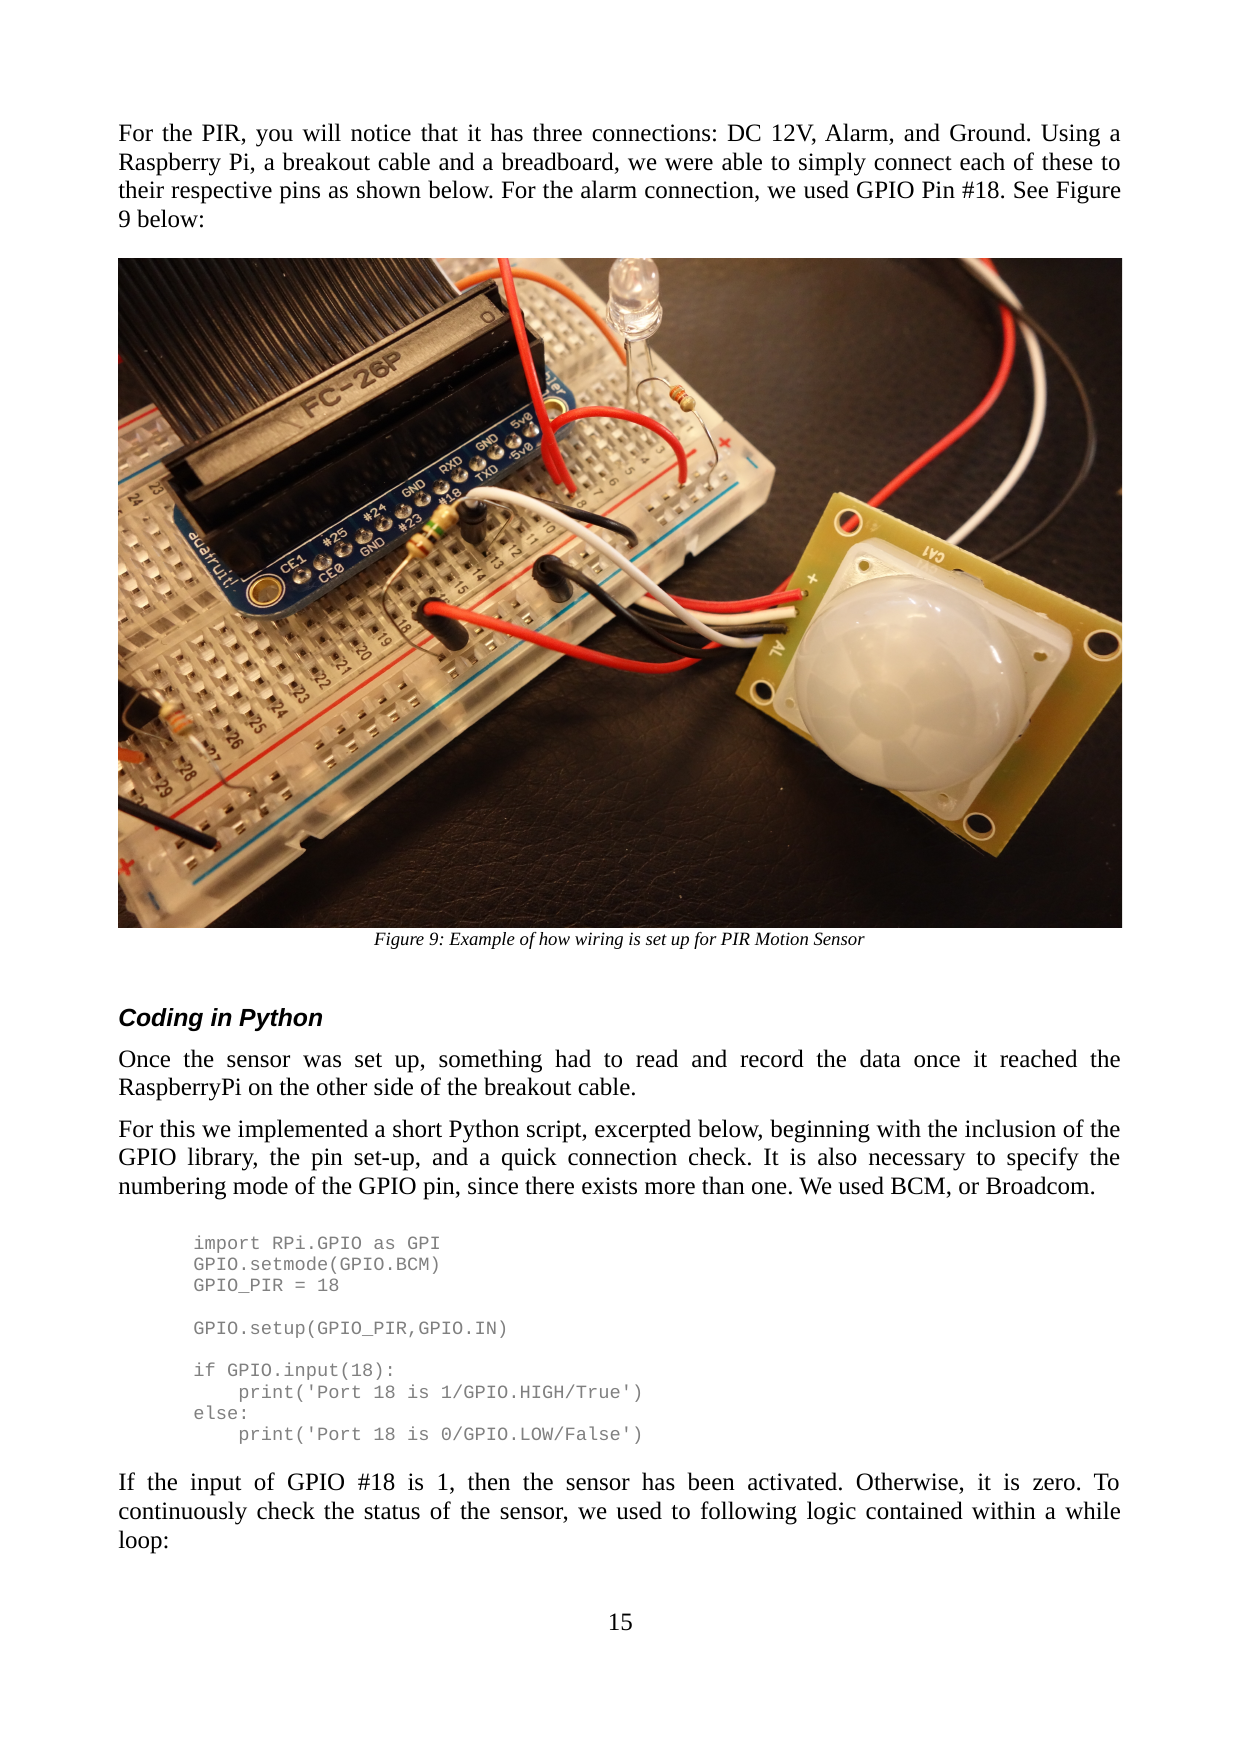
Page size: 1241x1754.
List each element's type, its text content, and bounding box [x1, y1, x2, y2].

text GPIO.setup(GPIO_PIR,GPIO.IN) [193, 1319, 1122, 1340]
text If the input of GPIO #18 is 1, then the sensor has been activated. Otherwise, it is zero. To continuously check the status of the sensor, we used to following logic contained within a while loop: [118, 1467, 1122, 1554]
text if GPIO.input(18): [193, 1361, 1122, 1382]
subtitle Coding in Python [118, 1003, 1122, 1031]
picture [118, 258, 1123, 928]
text print('Port 18 is 1/GPIO.HIGH/True') [193, 1382, 1122, 1404]
text For the PIR, you will notice that it has three connections: DC 12V, Alarm, and Ground. Using a Raspberry Pi, a breakout cable and a breadboard, we were able to simply connect each of these to their respective pins as shown below. For the alarm connection, we used GPIO Pin #18. See Figure 9 below: [118, 118, 1122, 233]
text GPIO_PIR = 18 [193, 1276, 1122, 1297]
text Figure 9: Example of how wiring is set up for PIR Motion Sensor [118, 928, 1122, 949]
text import RPi.GPIO as GPI [193, 1234, 1122, 1255]
text For this we implemented a short Python script, excerpted below, beginning with the inclusion of the GPIO library, the pin set-up, and a quick connection check. It is also necessary to specify the numbering mode of the GPIO pin, since there exists more than one. We used BCM, or Broadcom. [118, 1114, 1122, 1200]
text else: [193, 1404, 1122, 1425]
text print('Port 18 is 0/GPIO.LOW/False') [193, 1425, 1122, 1446]
text Once the sensor was set up, something had to read and record the data once it reached the RaspberryPi on the other side of the breakout cable. [118, 1044, 1122, 1101]
text GPIO.setmode(GPIO.BCM) [193, 1255, 1122, 1276]
